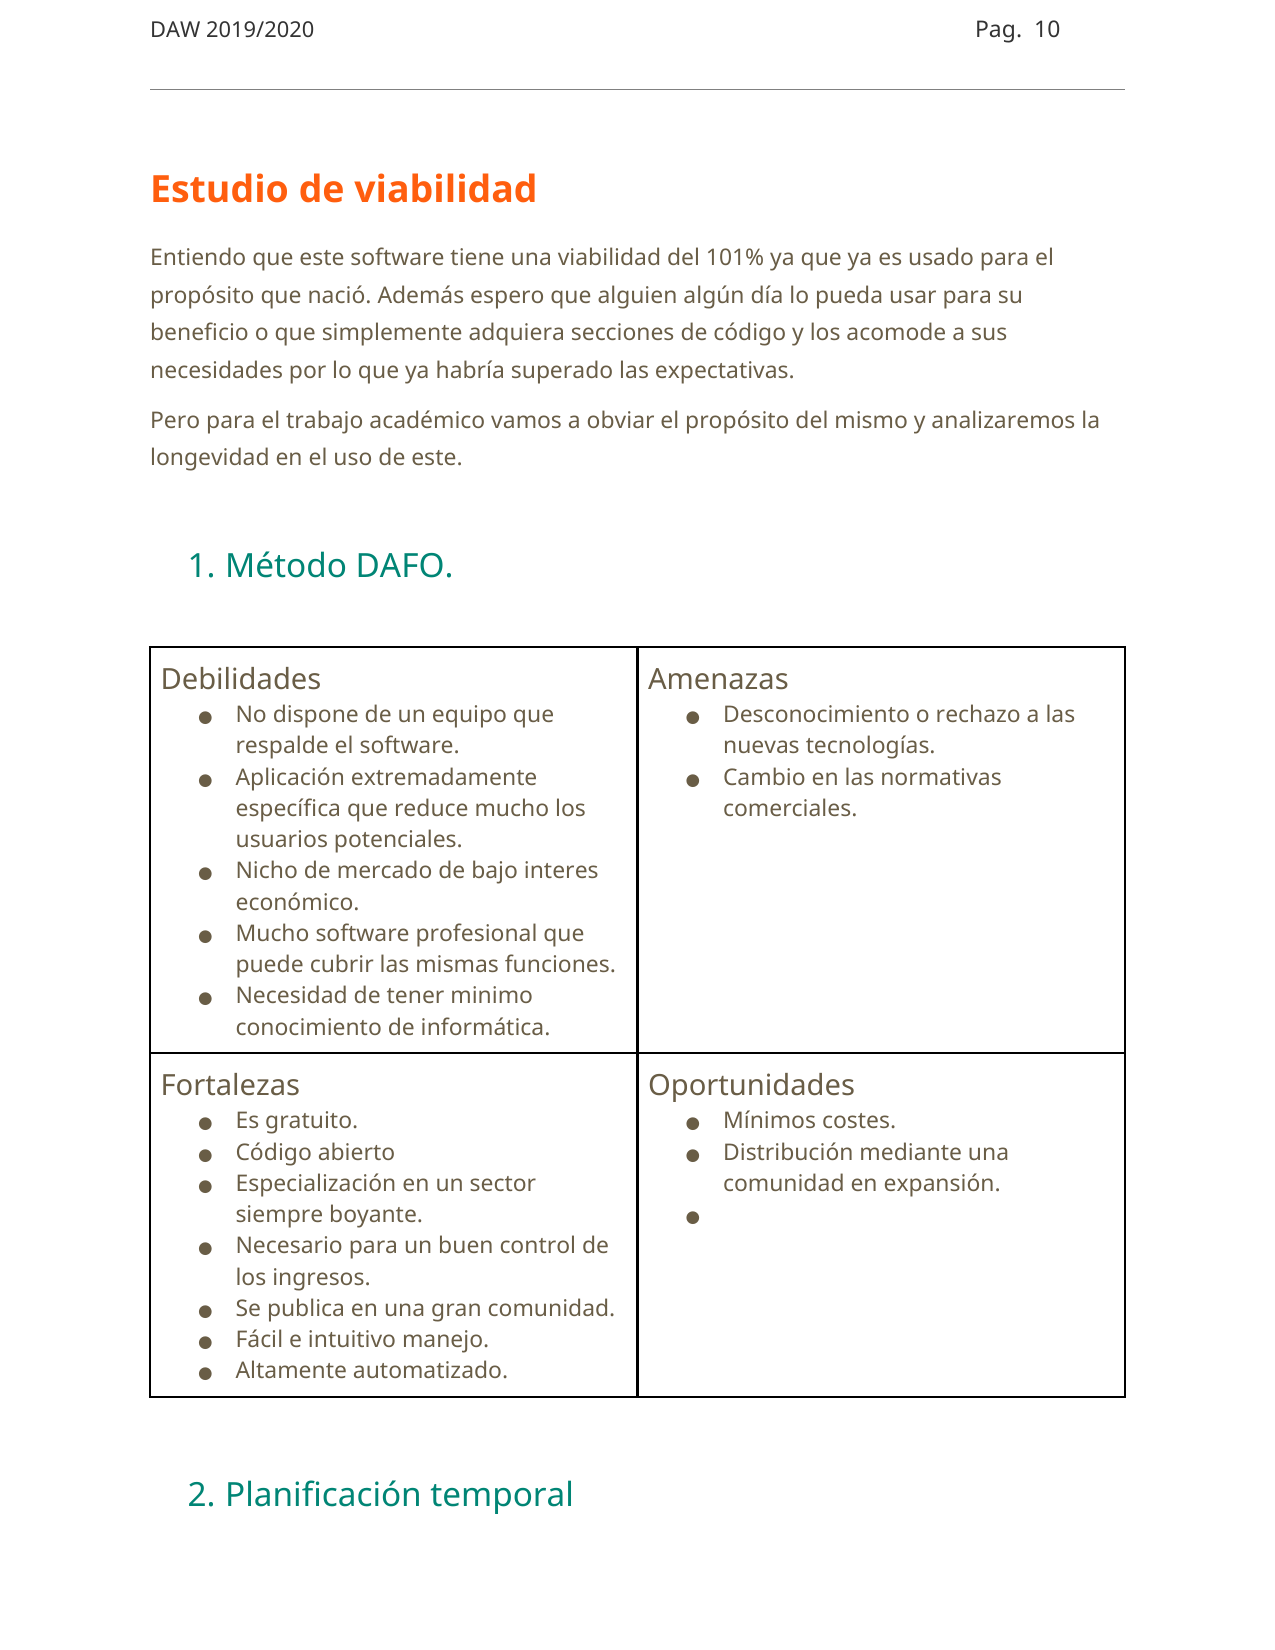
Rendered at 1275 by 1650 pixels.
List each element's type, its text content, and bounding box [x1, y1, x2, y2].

subtitle Estudio de viabilidad [150, 162, 1125, 213]
table_header Amenazas Desconocimiento o rechazo a las nuevas tecnologías. Cambio en las normativas comerciales. [639, 648, 1124, 1052]
table_cell Oportunidades Mínimos costes. Distribución mediante una comunidad en expansión. [639, 1054, 1124, 1396]
list Planificación temporal [187, 1471, 1125, 1516]
list Método DAFO. [187, 541, 1125, 587]
text Entiendo que este software tiene una viabilidad del 101% ya que ya es usado para el propósito que nació. Además espero que alguien algún día lo pueda usar para su beneficio o que simplemente adquiera secciones de código y los acomode a sus necesidades por lo que ya habría superado las expectativas. [150, 241, 1125, 385]
text Pero para el trabajo académico vamos a obviar el propósito del mismo y analizaremos la longevidad en el uso de este. [150, 404, 1125, 473]
table_cell Fortalezas Es gratuito. Código abierto Especialización en un sector siempre boyante. Necesario para un buen control de los ingresos. Se publica en una gran comunidad. Fácil e intuitivo manejo. Altamente automatizado. [151, 1054, 636, 1396]
table_header Debilidades No dispone de un equipo que respalde el software. Aplicación extremadamente específica que reduce mucho los usuarios potenciales. Nicho de mercado de bajo interes económico. Mucho software profesional que puede cubrir las mismas funciones. Necesidad de tener minimo conocimiento de informática. [151, 648, 636, 1052]
